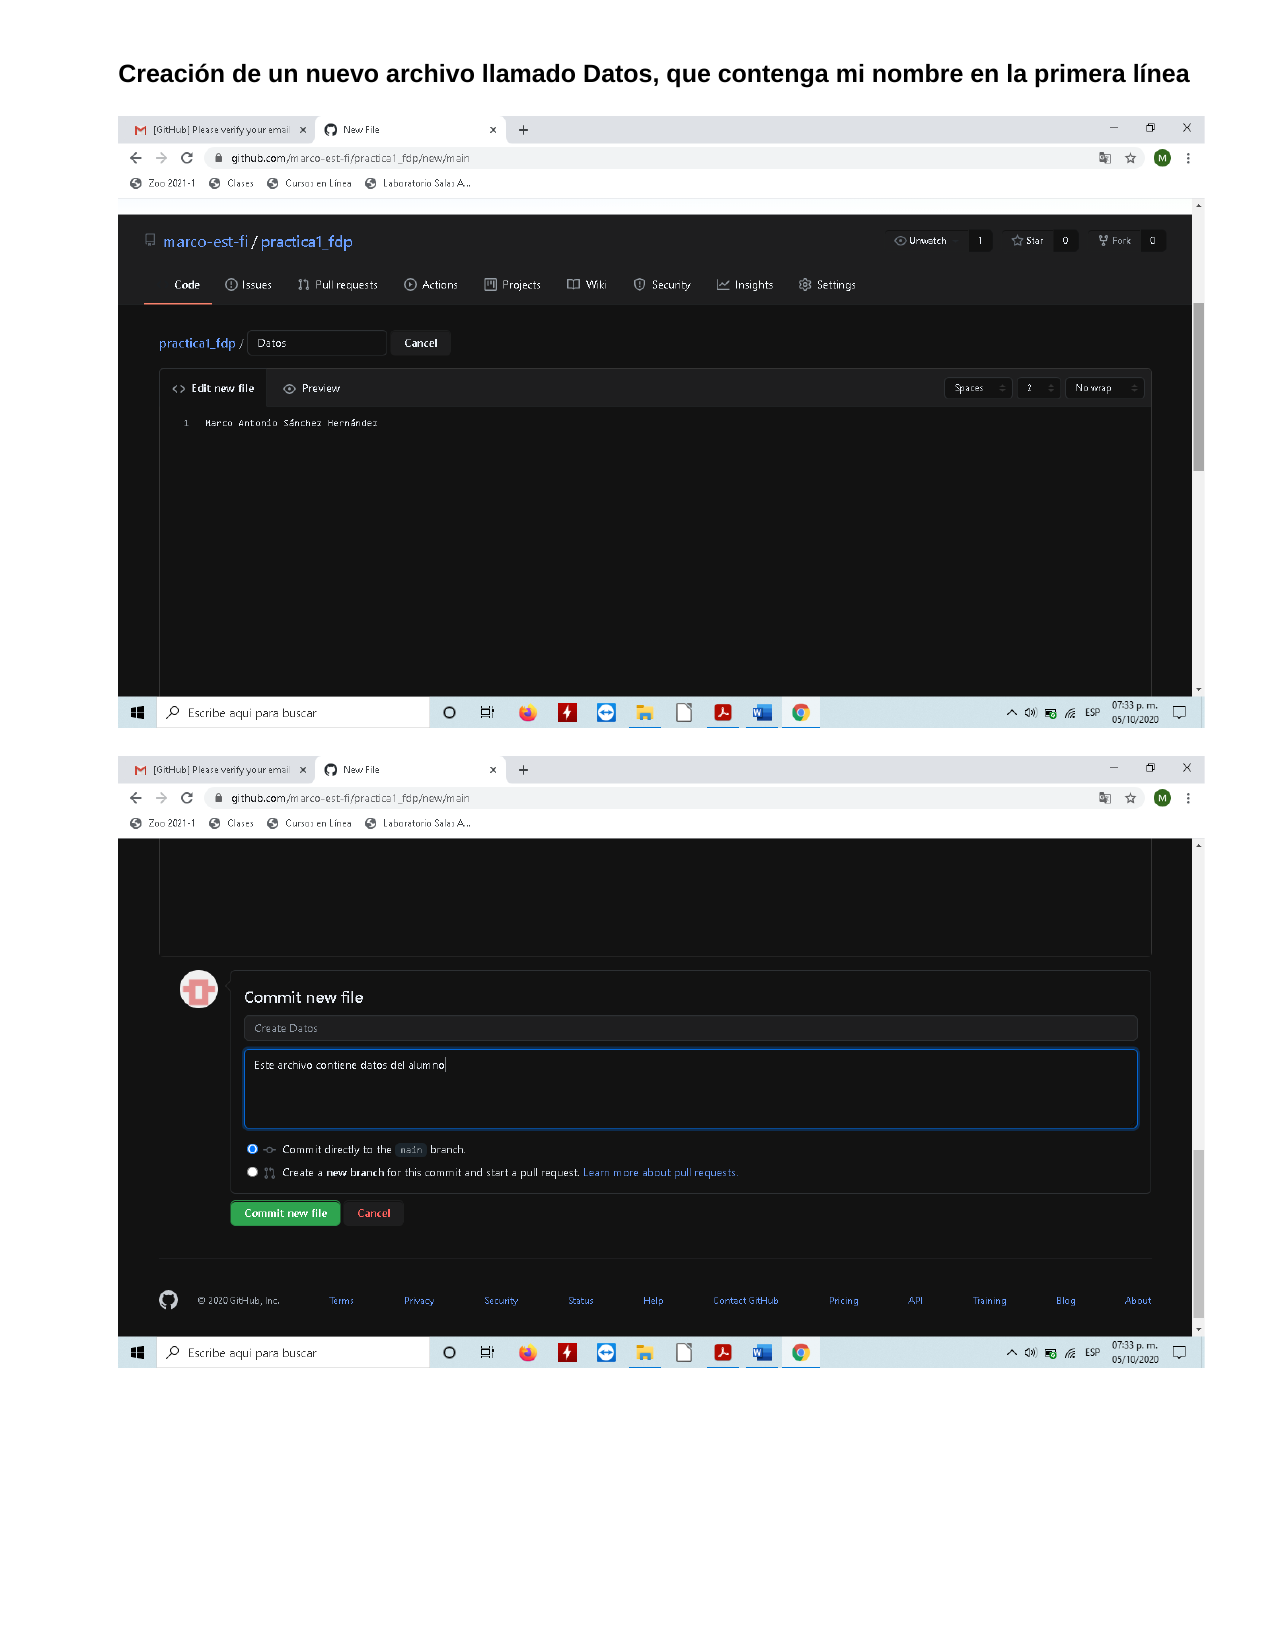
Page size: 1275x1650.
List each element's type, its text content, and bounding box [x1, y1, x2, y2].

text Creación de un nuevo archivo llamado Datos, que contenga mi nombre en la primera línea [118, 59, 1205, 88]
